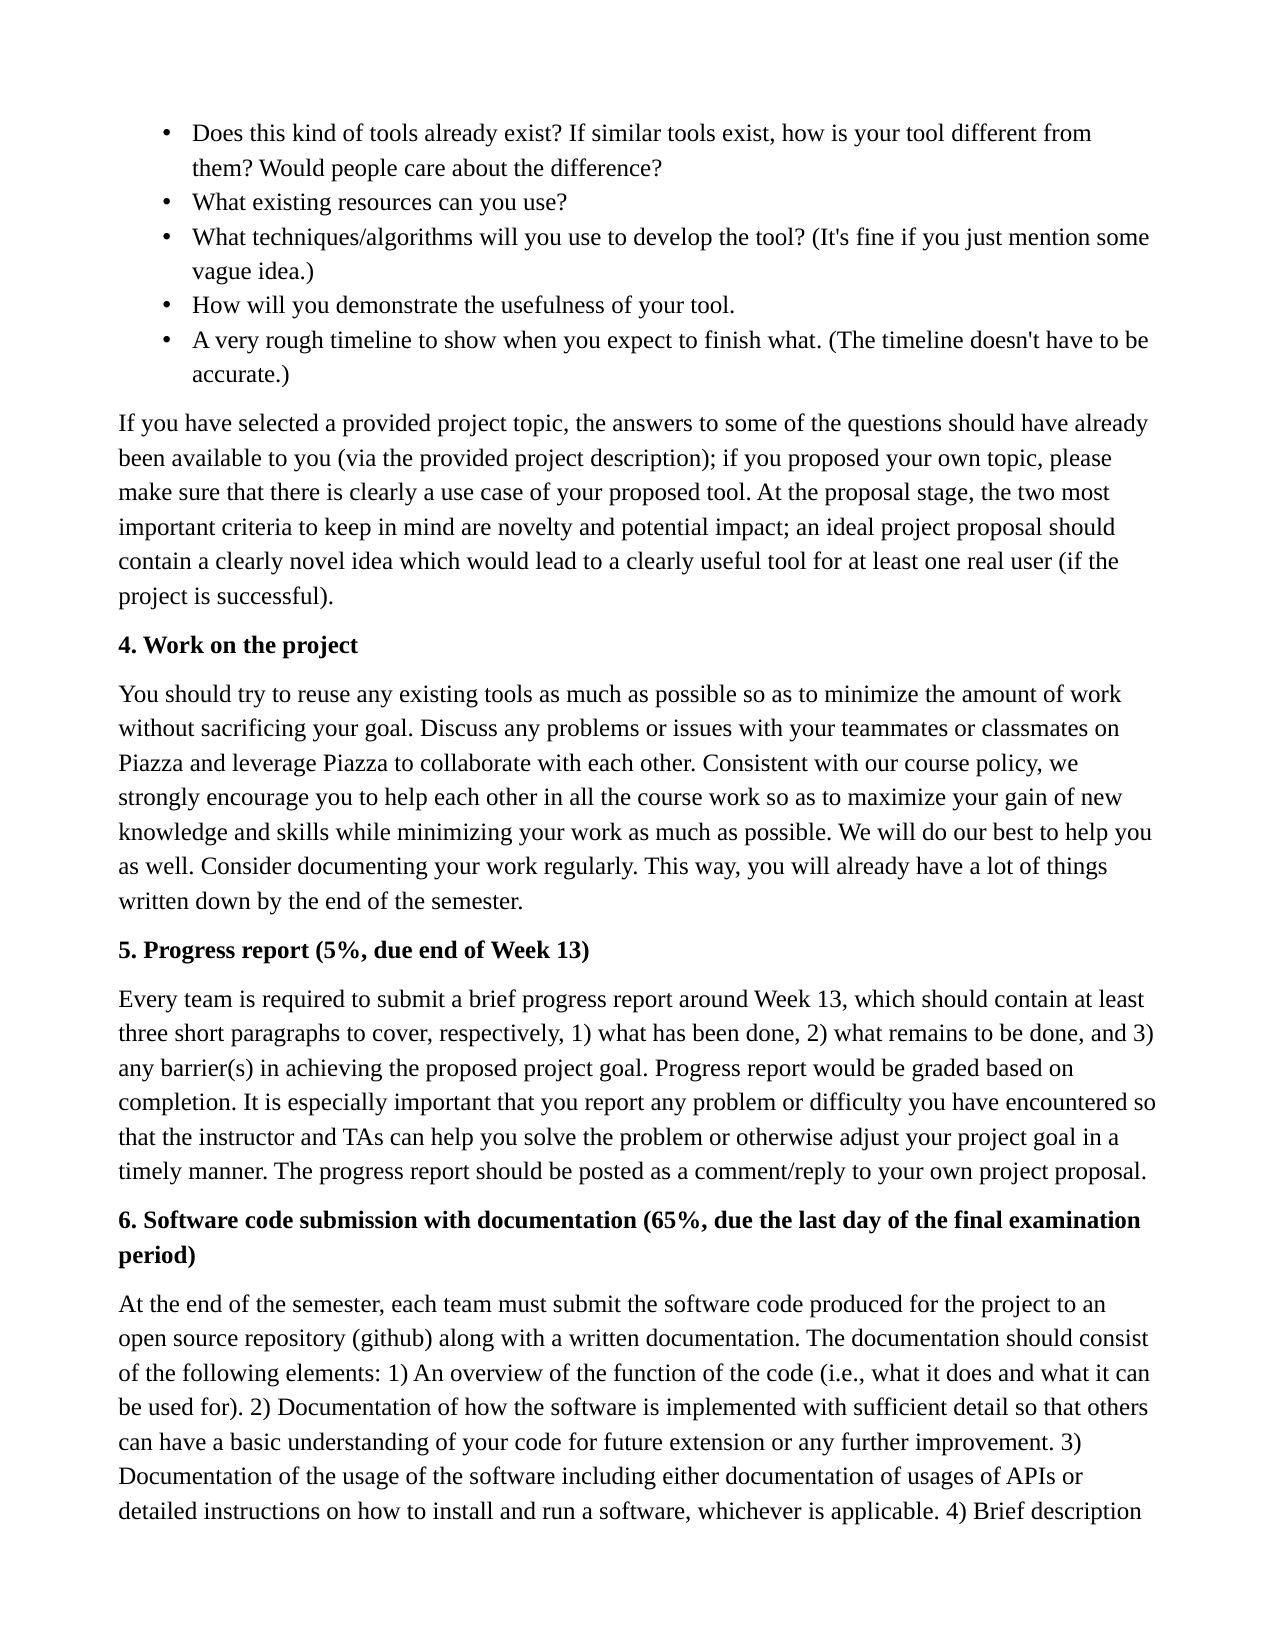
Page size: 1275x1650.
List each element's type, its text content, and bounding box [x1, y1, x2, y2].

list What techniques/algorithms will you use to develop the tool? (It's fine if you just mention some vague idea.) [162, 222, 1157, 285]
list How will you demonstrate the usefulness of your tool. [162, 291, 1157, 319]
list Does this kind of tools already exist? If similar tools exist, how is your tool different from them? Would people care about the difference? [162, 118, 1157, 181]
list A very rough timeline to show when you expect to finish what. (The timeline doesn't have to be accurate.) [162, 325, 1157, 388]
text 6. Software code submission with documentation (65%, due the last day of the final examination period) [118, 1206, 1157, 1269]
text If you have selected a provided project topic, the answers to some of the questions should have already been available to you (via the provided project description); if you proposed your own topic, please make sure that there is clearly a use case of your proposed tool. At the proposal stage, the two most important criteria to keep in mind are novelty and potential impact; an ideal project proposal should contain a clearly novel idea which would lead to a clearly useful tool for at least one real user (if the project is successful). [118, 408, 1157, 610]
text You should try to reuse any existing tools as much as possible so as to minimize the amount of work without sacrificing your goal. Discuss any problems or issues with your teammates or classmates on Piazza and leverage Piazza to collaborate with each other. Consistent with our course policy, we strongly encourage you to help each other in all the course work so as to maximize your gain of new knowledge and skills while minimizing your work as much as possible. We will do our best to help you as well. Consider documenting your work regularly. This way, you will already have a lot of things written down by the end of the semester. [118, 679, 1157, 915]
text 4. Work on the project [118, 630, 1157, 659]
text Every team is required to submit a brief progress report around Week 13, which should contain at least three short paragraphs to cover, respectively, 1) what has been done, 2) what remains to be done, and 3) any barrier(s) in achieving the proposed project goal. Progress report would be graded based on completion. It is especially important that you report any problem or difficulty you have encountered so that the instructor and TAs can help you solve the problem or otherwise adjust your project goal in a timely manner. The progress report should be posted as a comment/reply to your own project proposal. [118, 984, 1157, 1185]
text At the end of the semester, each team must submit the software code produced for the project to an open source repository (github) along with a written documentation. The documentation should consist of the following elements: 1) An overview of the function of the code (i.e., what it does and what it can be used for). 2) Documentation of how the software is implemented with sufficient detail so that others can have a basic understanding of your code for future extension or any further improvement. 3) Documentation of the usage of the software including either documentation of usages of APIs or detailed instructions on how to install and run a software, whichever is applicable. 4) Brief description [118, 1289, 1157, 1525]
text 5. Progress report (5%, due end of Week 13) [118, 935, 1157, 964]
list What existing resources can you use? [162, 187, 1157, 216]
